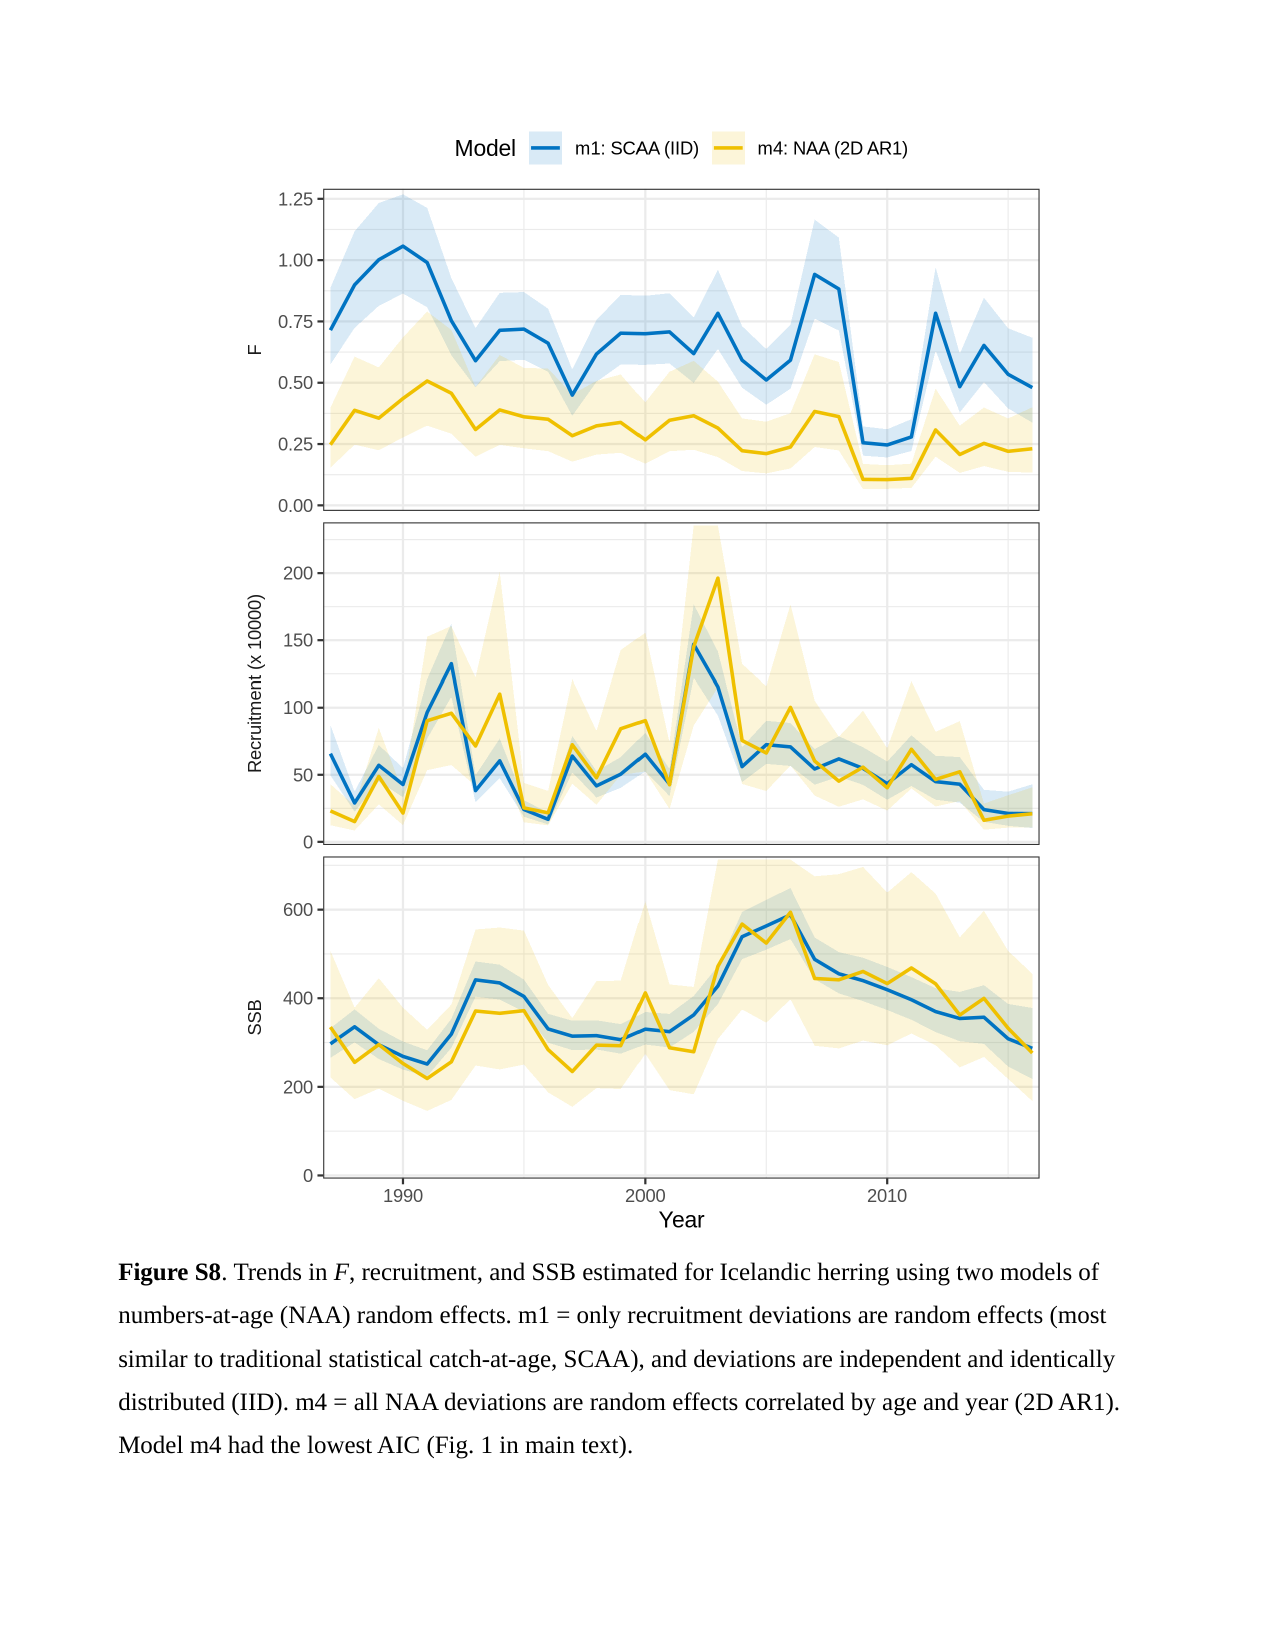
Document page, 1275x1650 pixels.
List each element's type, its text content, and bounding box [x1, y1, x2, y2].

picture [225, 118, 1050, 1244]
text Figure S8. Trends in F, recruitment, and SSB estimated for Icelandic herring using two models of numbers-at-age (NAA) random effects. m1 = only recruitment deviations are random effects (most similar to traditional statistical catch-at-age, SCAA), and deviations are independent and identically distributed (IID). m4 = all NAA deviations are random effects correlated by age and year (2D AR1). Model m4 had the lowest AIC (Fig. 1 in main text). [118, 1257, 1157, 1459]
